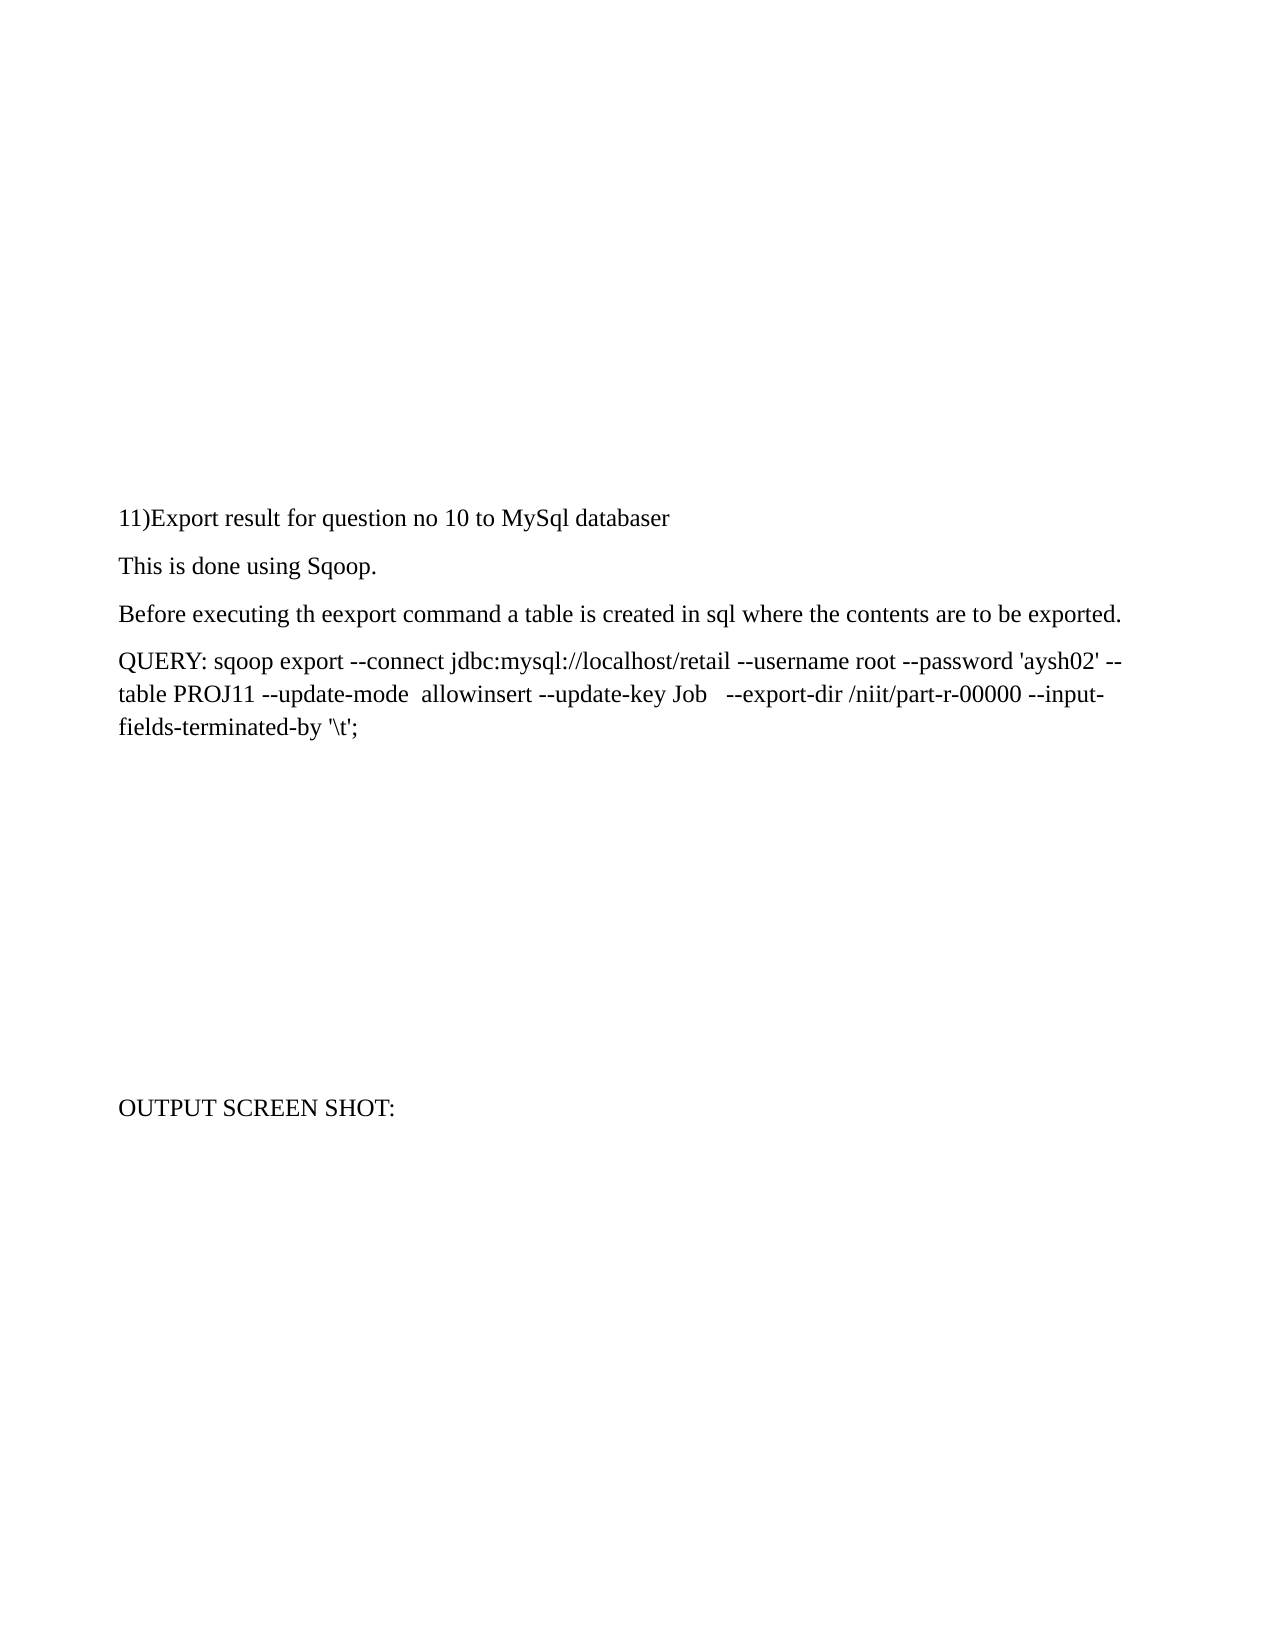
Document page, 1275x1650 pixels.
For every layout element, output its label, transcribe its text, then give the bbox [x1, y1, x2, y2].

text This is done using Sqoop. [118, 551, 1157, 580]
text 11)Export result for question no 10 to MySql databaser [118, 503, 1157, 532]
text QUERY: sqoop export --connect jdbc:mysql://localhost/retail --username root --password 'aysh02' --table PROJ11 --update-mode allowinsert --update-key Job --export-dir /niit/part-r-00000 --input-fields-terminated-by '\t'; [118, 646, 1157, 741]
text Before executing th eexport command a table is created in sql where the contents are to be exported. [118, 599, 1157, 627]
text OUTPUT SCREEN SHOT: [118, 1093, 1157, 1122]
